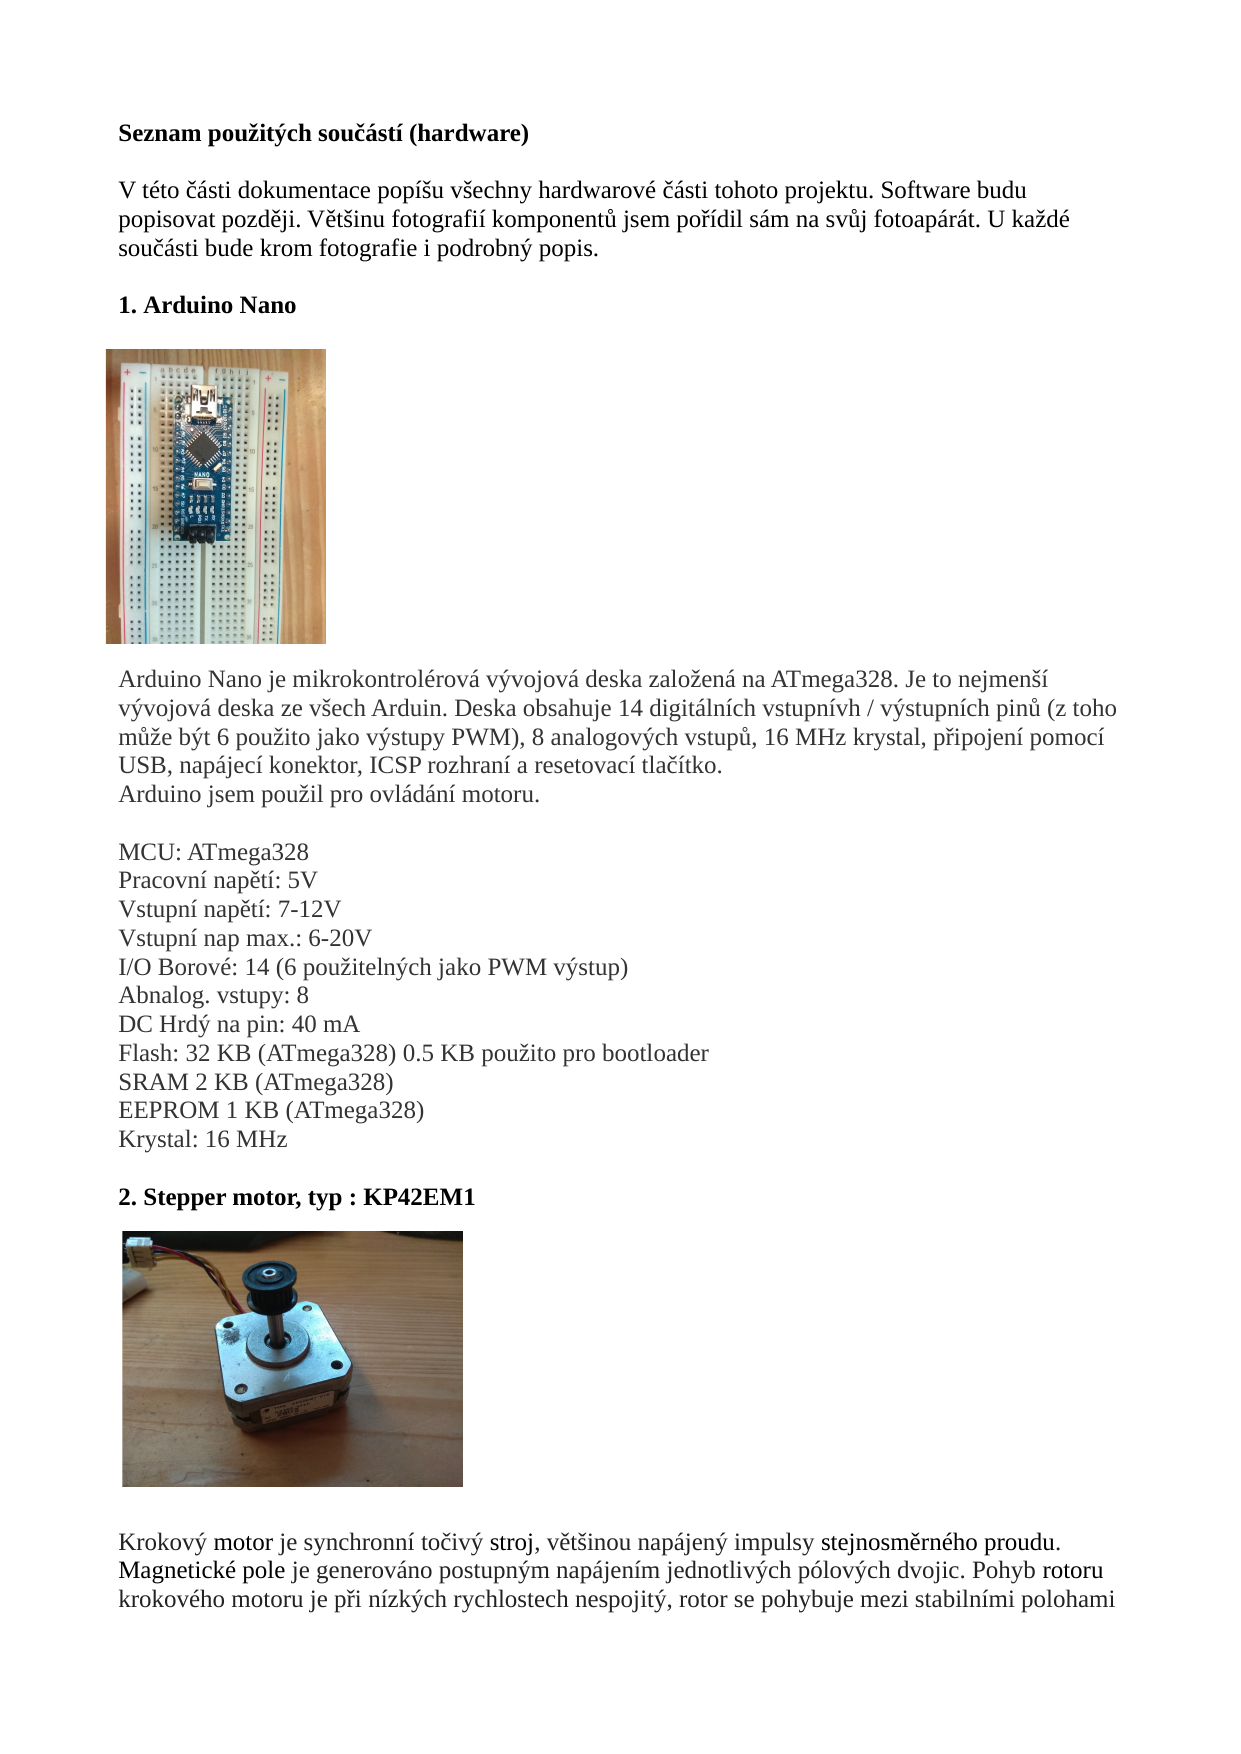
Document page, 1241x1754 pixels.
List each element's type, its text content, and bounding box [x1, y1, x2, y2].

text Arduino Nano je mikrokontrolérová vývojová deska založená na ATmega328. Je to nejmenší vývojová deska ze všech Arduin. Deska obsahuje 14 digitálních vstupnívh / výstupních pinů (z toho může být 6 použito jako výstupy PWM), 8 analogových vstupů, 16 MHz krystal, připojení pomocí USB, napájecí konektor, ICSP rozhraní a resetovací tlačítko. [118, 664, 1122, 779]
text 1. Arduino Nano [118, 291, 1122, 319]
text V této části dokumentace popíšu všechny hardwarové části tohoto projektu. Software budu popisovat později. Většinu fotografií komponentů jsem pořídil sám na svůj fotoapárát. U každé součásti bude krom fotografie i podrobný popis. [118, 176, 1122, 262]
text 2. Stepper motor, typ : KP42EM1 [118, 1182, 1122, 1211]
text Krokový motor je synchronní točivý stroj, většinou napájený impulsy stejnosměrného proudu. Magnetické pole je generováno postupným napájením jednotlivých pólových dvojic. Pohyb rotoru krokového motoru je při nízkých rychlostech nespojitý, rotor se pohybuje mezi stabilními polohami [118, 1527, 1122, 1613]
text MCU: ATmega328 Pracovní napětí: 5V Vstupní napětí: 7-12V Vstupní nap max.: 6-20V I/O Borové: 14 (6 použitelných jako PWM výstup) Abnalog. vstupy: 8 DC Hrdý na pin: 40 mA Flash: 32 KB (ATmega328) 0.5 KB použito pro bootloader SRAM 2 KB (ATmega328) EEPROM 1 KB (ATmega328) Krystal: 16 MHz [118, 837, 1122, 1153]
picture [105, 349, 326, 644]
text Seznam použitých součástí (hardware) [118, 118, 1122, 147]
text Arduino jsem použil pro ovládání motoru. [118, 779, 1122, 808]
picture [122, 1231, 463, 1487]
